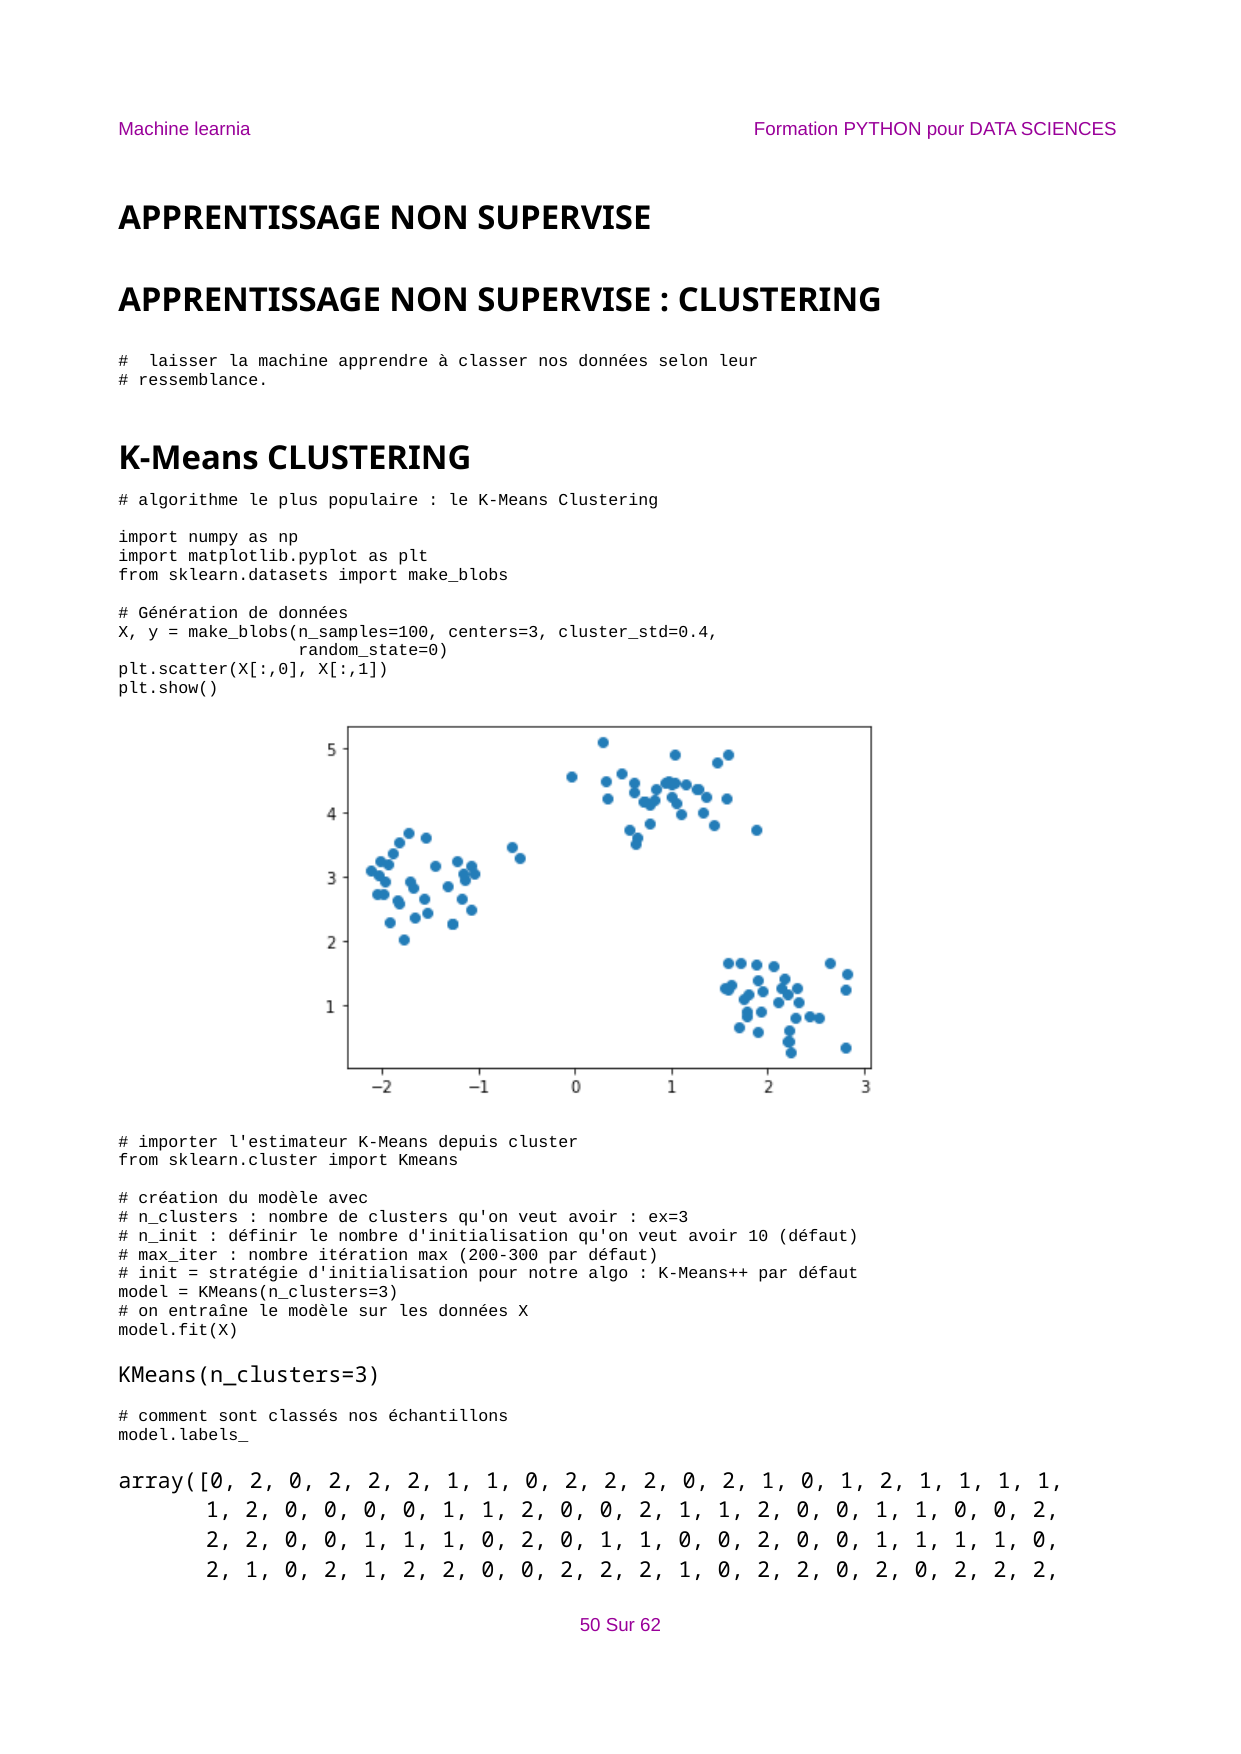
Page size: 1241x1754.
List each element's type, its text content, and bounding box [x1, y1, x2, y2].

text # algorithme le plus populaire : le K-Means Clustering [118, 491, 1122, 510]
subtitle APPRENTISSAGE NON SUPERVISE [118, 194, 1122, 239]
text model.fit(X) [118, 1322, 1122, 1341]
text plt.scatter(X[:,0], X[:,1]) [118, 661, 1122, 680]
text import matplotlib.pyplot as plt [118, 548, 1122, 567]
text plt.show() [118, 680, 1122, 698]
text # n_clusters : nombre de clusters qu'on veut avoir : ex=3 [118, 1208, 1122, 1227]
text model.labels_ [118, 1427, 1122, 1446]
text # comment sont classés nos échantillons [118, 1408, 1122, 1427]
text # init = stratégie d'initialisation pour notre algo : K-Means++ par défaut [118, 1265, 1122, 1284]
text # création du modèle avec [118, 1190, 1122, 1208]
text # max_iter : nombre itération max (200-300 par défaut) [118, 1246, 1122, 1265]
text from sklearn.cluster import Kmeans [118, 1152, 1122, 1171]
text 2, 2, 0, 0, 1, 1, 1, 0, 2, 0, 1, 1, 0, 0, 2, 0, 0, 1, 1, 1, 1, 0, [118, 1524, 1122, 1554]
text from sklearn.datasets import make_blobs [118, 567, 1122, 585]
text array([0, 2, 0, 2, 2, 2, 1, 1, 0, 2, 2, 2, 0, 2, 1, 0, 1, 2, 1, 1, 1, 1, [118, 1464, 1122, 1494]
text # Génération de données [118, 604, 1122, 623]
text # ressemblance. [118, 371, 1122, 390]
text KMeans(n_clusters=3) [118, 1359, 1122, 1389]
picture [302, 717, 938, 1115]
text # n_init : définir le nombre d'initialisation qu'on veut avoir 10 (défaut) [118, 1227, 1122, 1246]
subtitle APPRENTISSAGE NON SUPERVISE : CLUSTERING [118, 276, 1122, 321]
text 2, 1, 0, 2, 1, 2, 2, 0, 0, 2, 2, 2, 1, 0, 2, 2, 0, 2, 0, 2, 2, 2, [118, 1554, 1122, 1584]
text random_state=0) [118, 642, 1122, 661]
text X, y = make_blobs(n_samples=100, centers=3, cluster_std=0.4, [118, 623, 1122, 642]
text # laisser la machine apprendre à classer nos données selon leur [118, 352, 1122, 371]
text 1, 2, 0, 0, 0, 0, 1, 1, 2, 0, 0, 2, 1, 1, 2, 0, 0, 1, 1, 0, 0, 2, [118, 1494, 1122, 1524]
text # importer l'estimateur K-Means depuis cluster [118, 1133, 1122, 1152]
text model = KMeans(n_clusters=3) [118, 1284, 1122, 1303]
text import numpy as np [118, 529, 1122, 548]
text # on entraîne le modèle sur les données X [118, 1303, 1122, 1322]
subtitle K-Means CLUSTERING [118, 434, 1122, 479]
